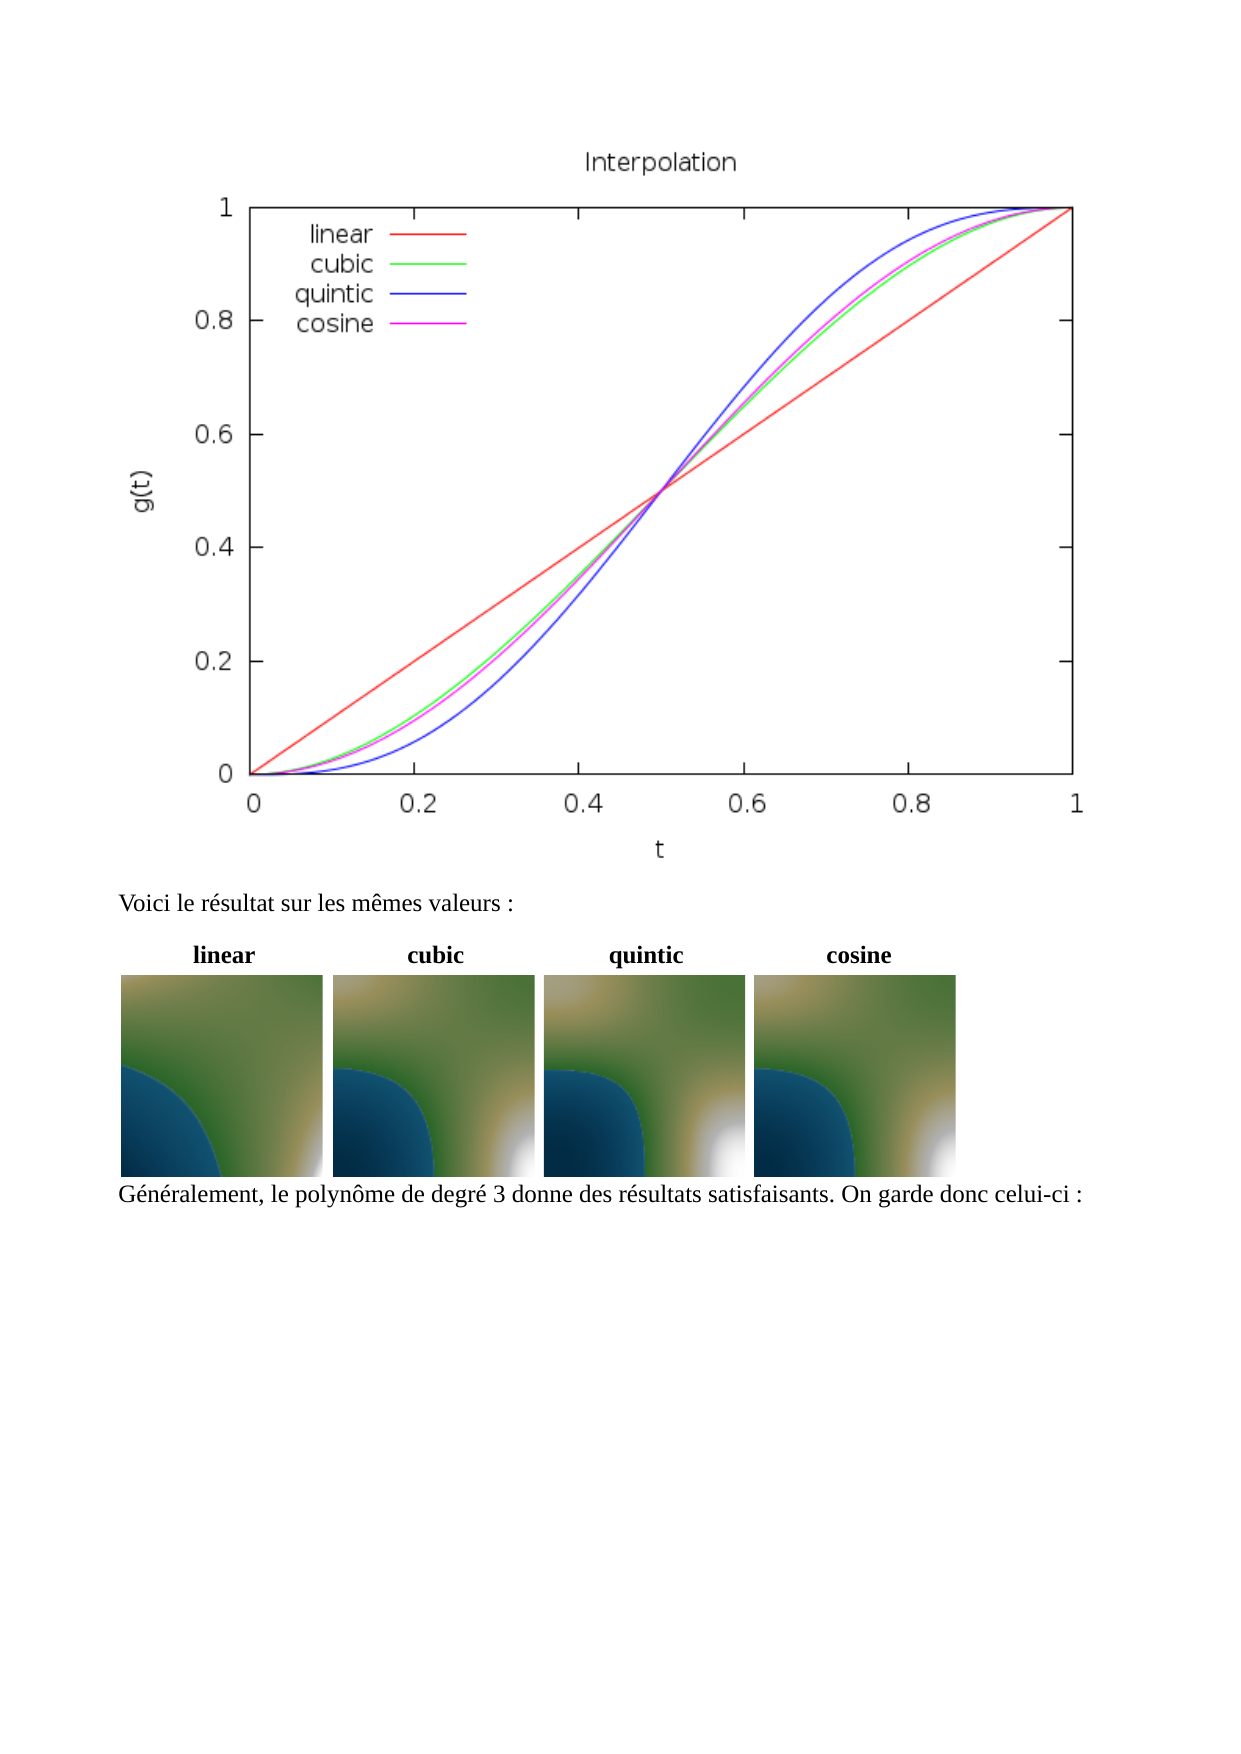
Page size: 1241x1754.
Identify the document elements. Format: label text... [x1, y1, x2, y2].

table_cell [541, 972, 751, 1179]
picture [118, 118, 1119, 869]
picture [333, 975, 535, 1177]
table_cell [330, 972, 541, 1179]
table_cell [751, 972, 966, 1179]
table_header linear [118, 938, 330, 972]
table_header cosine [751, 938, 966, 972]
text Voici le résultat sur les mêmes valeurs : [118, 888, 1122, 917]
picture [121, 975, 323, 1177]
table_header cubic [330, 938, 541, 972]
table_header quintic [541, 938, 751, 972]
table_cell [118, 972, 330, 1179]
picture [754, 975, 956, 1177]
picture [543, 975, 746, 1177]
text Généralement, le polynôme de degré 3 donne des résultats satisfaisants. On garde donc celui-ci : [118, 1179, 1122, 1208]
